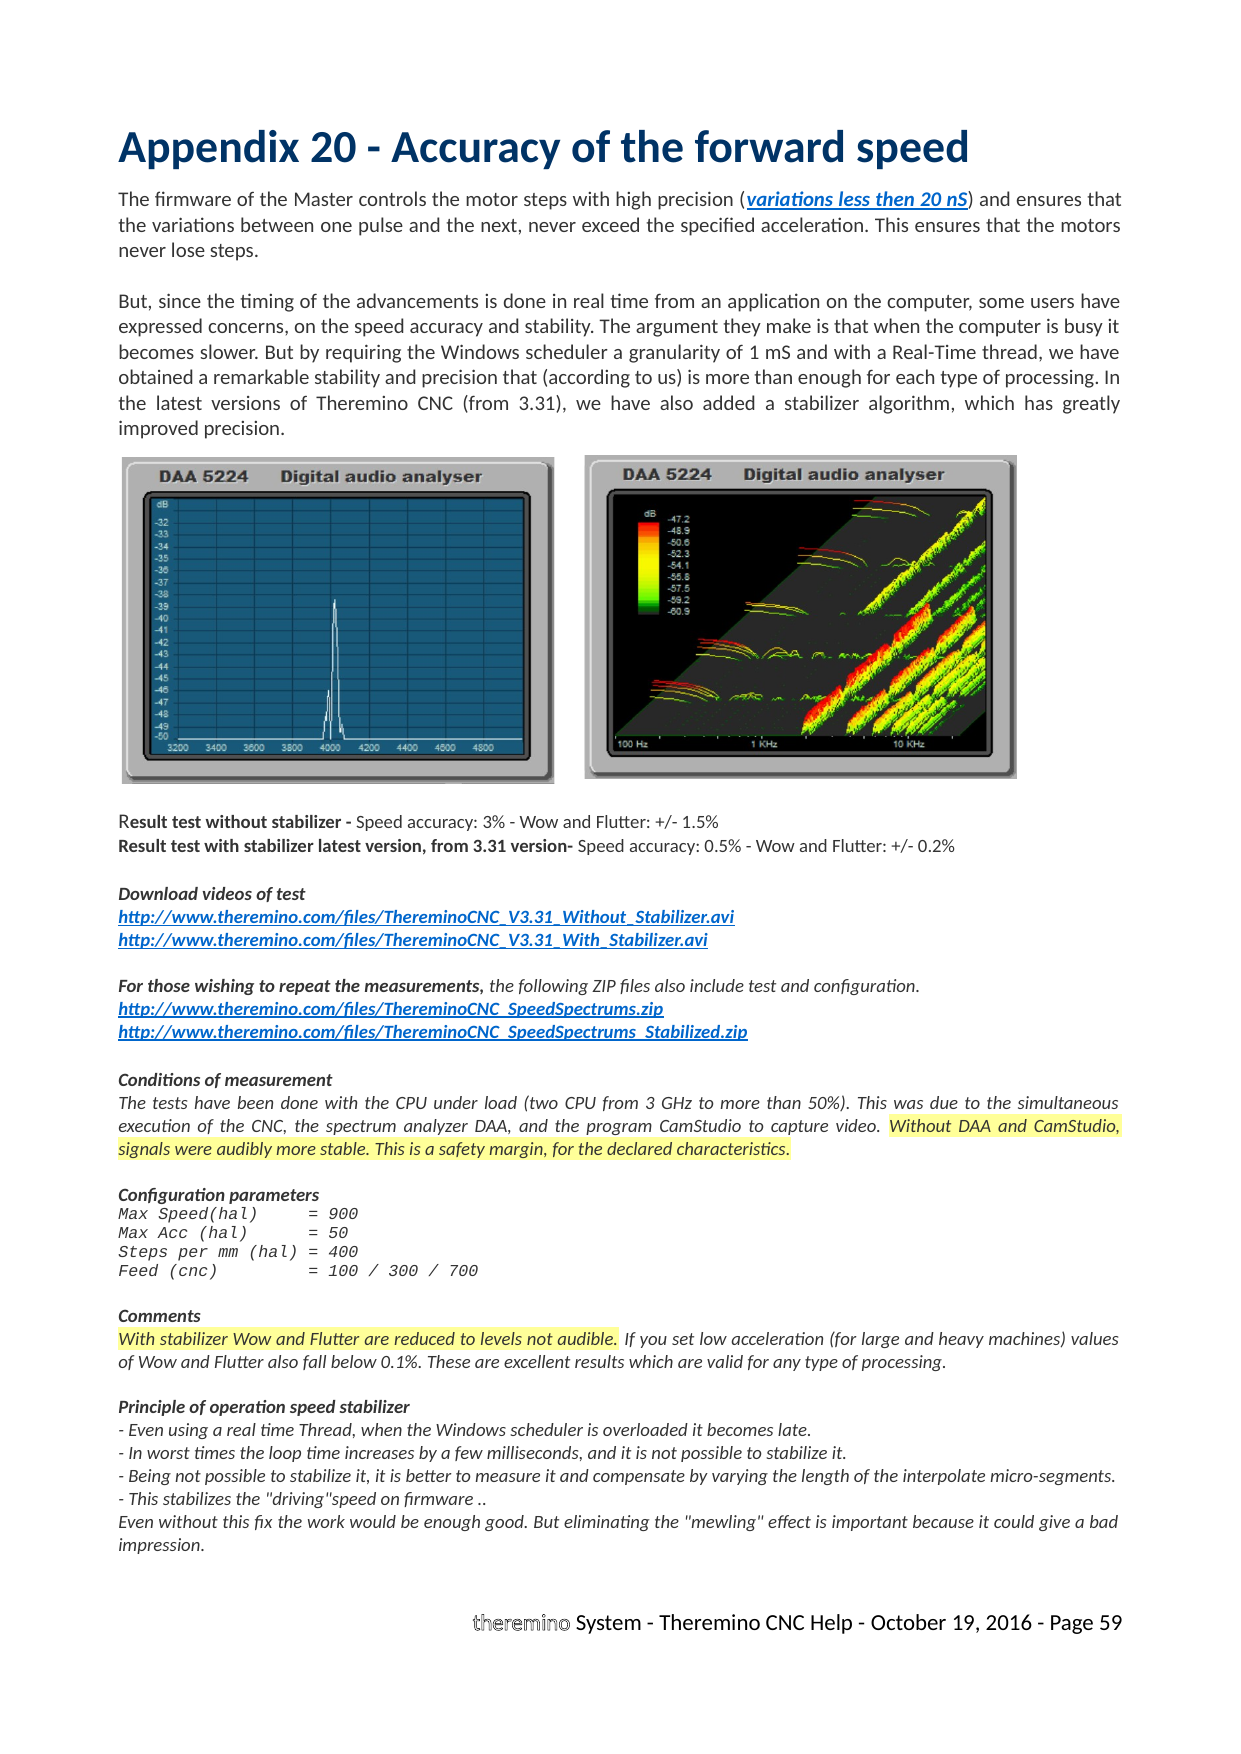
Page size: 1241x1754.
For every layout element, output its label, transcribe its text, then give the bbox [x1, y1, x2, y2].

text The firmware of the Master controls the motor steps with high precision (variations less then 20 nS) and ensures that the variations between one pulse and the next, never exceed the specified acceleration. This ensures that the motors never lose steps. But, since the timing of the advancements is done in real time from an application on the computer, some users have expressed concerns, on the speed accuracy and stability. The argument they make is that when the computer is busy it becomes slower. But by requiring the Windows scheduler a granularity of 1 mS and with a Real-Time thread, we have obtained a remarkable stability and precision that (according to us) is more than enough for each type of processing. In the latest versions of Theremino CNC (from 3.31), we have also added a stabilizer algorithm, which has greatly improved precision. Result test without stabilizer - Speed accuracy: 3% - Wow and Flutter: +/- 1.5% Result test with stabilizer latest version, from 3.31 version- Speed accuracy: 0.5% - Wow and Flutter: +/- 0.2% Download videos of test http://www.theremino.com/files/ThereminoCNC_V3.31_Without_Stabilizer.avi http://www.theremino.com/files/ThereminoCNC_V3.31_With_Stabilizer.avi For those wishing to repeat the measurements, the following ZIP files also include test and configuration. http://www.theremino.com/files/ThereminoCNC_SpeedSpectrums.zip http://www.theremino.com/files/ThereminoCNC_SpeedSpectrums_Stabilized.zip Conditions of measurement The tests have been done with the CPU under load (two CPU from 3 GHz to more than 50%). This was due to the simultaneous execution of the CNC, the spectrum analyzer DAA, and the program CamStudio to capture video. Without DAA and CamStudio, signals were audibly more stable. This is a safety margin, for the declared characteristics. Configuration parameters Max Speed(hal) = 900 Max Acc (hal) = 50 Steps per mm (hal) = 400 Feed (cnc) = 100 / 300 / 700 Comments With stabilizer Wow and Flutter are reduced to levels not audible. If you set low acceleration (for large and heavy machines) values of Wow and Flutter also fall below 0.1%. These are excellent results which are valid for any type of processing. Principle of operation speed stabilizer - Even using a real time Thread, when the Windows scheduler is overloaded it becomes late. - In worst times the loop time increases by a few milliseconds, and it is not possible to stabilize it. - Being not possible to stabilize it, it is better to measure it and compensate by varying the length of the interpolate micro-segments. - This stabilizes the "driving"speed on firmware .. Even without this fix the work would be enough good. But eliminating the "mewling" effect is important because it could give a bad impression. [118, 187, 1122, 1556]
picture [121, 457, 555, 784]
subtitle Appendix 20 - Accuracy of the forward speed [118, 118, 1122, 174]
picture [584, 455, 1017, 779]
